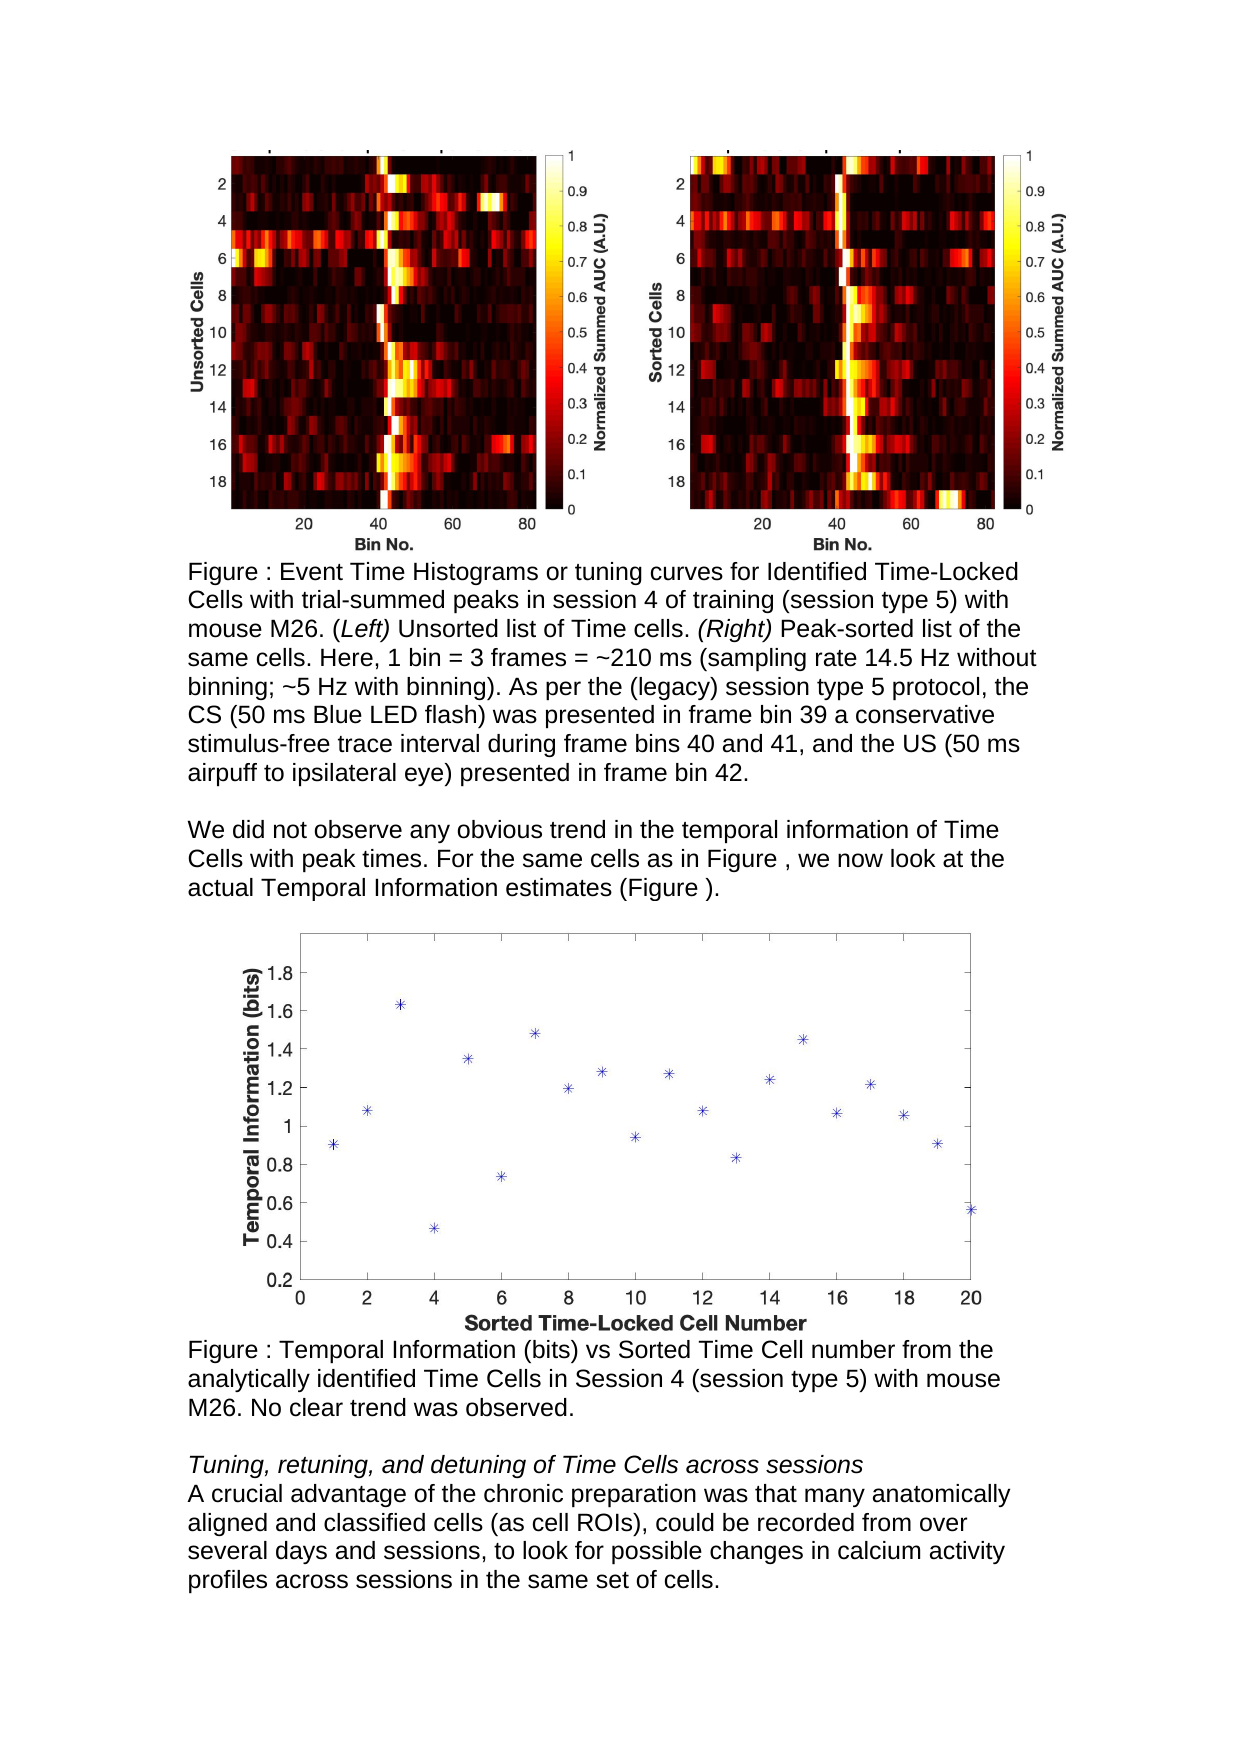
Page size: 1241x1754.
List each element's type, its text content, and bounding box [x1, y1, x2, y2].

picture [187, 901, 1053, 1335]
text We did not observe any obvious trend in the temporal information of Time Cells with peak times. For the same cells as in Figure , we now look at the actual Temporal Information estimates (Figure ). [187, 815, 1053, 901]
text A crucial advantage of the chronic preparation was that many anatomically aligned and classified cells (as cell ROIs), could be recorded from over several days and sessions, to look for possible changes in calcium activity profiles across sessions in the same set of cells. [187, 1479, 1053, 1594]
picture [187, 150, 1073, 557]
text Figure : Temporal Information (bits) vs Sorted Time Cell number from the analytically identified Time Cells in Session 4 (session type 5) with mouse M26. No clear trend was observed. [187, 1335, 1053, 1421]
text Figure : Event Time Histograms or tuning curves for Identified Time-Locked Cells with trial-summed peaks in session 4 of training (session type 5) with mouse M26. (Left) Unsorted list of Time cells. (Right) Peak-sorted list of the same cells. Here, 1 bin = 3 frames = ~210 ms (sampling rate 14.5 Hz without binning; ~5 Hz with binning). As per the (legacy) session type 5 protocol, the CS (50 ms Blue LED flash) was presented in frame bin 39 a conservative stimulus-free trace interval during frame bins 40 and 41, and the US (50 ms airpuff to ipsilateral eye) presented in frame bin 42. [187, 557, 1053, 787]
text Tuning, retuning, and detuning of Time Cells across sessions [187, 1450, 1053, 1479]
